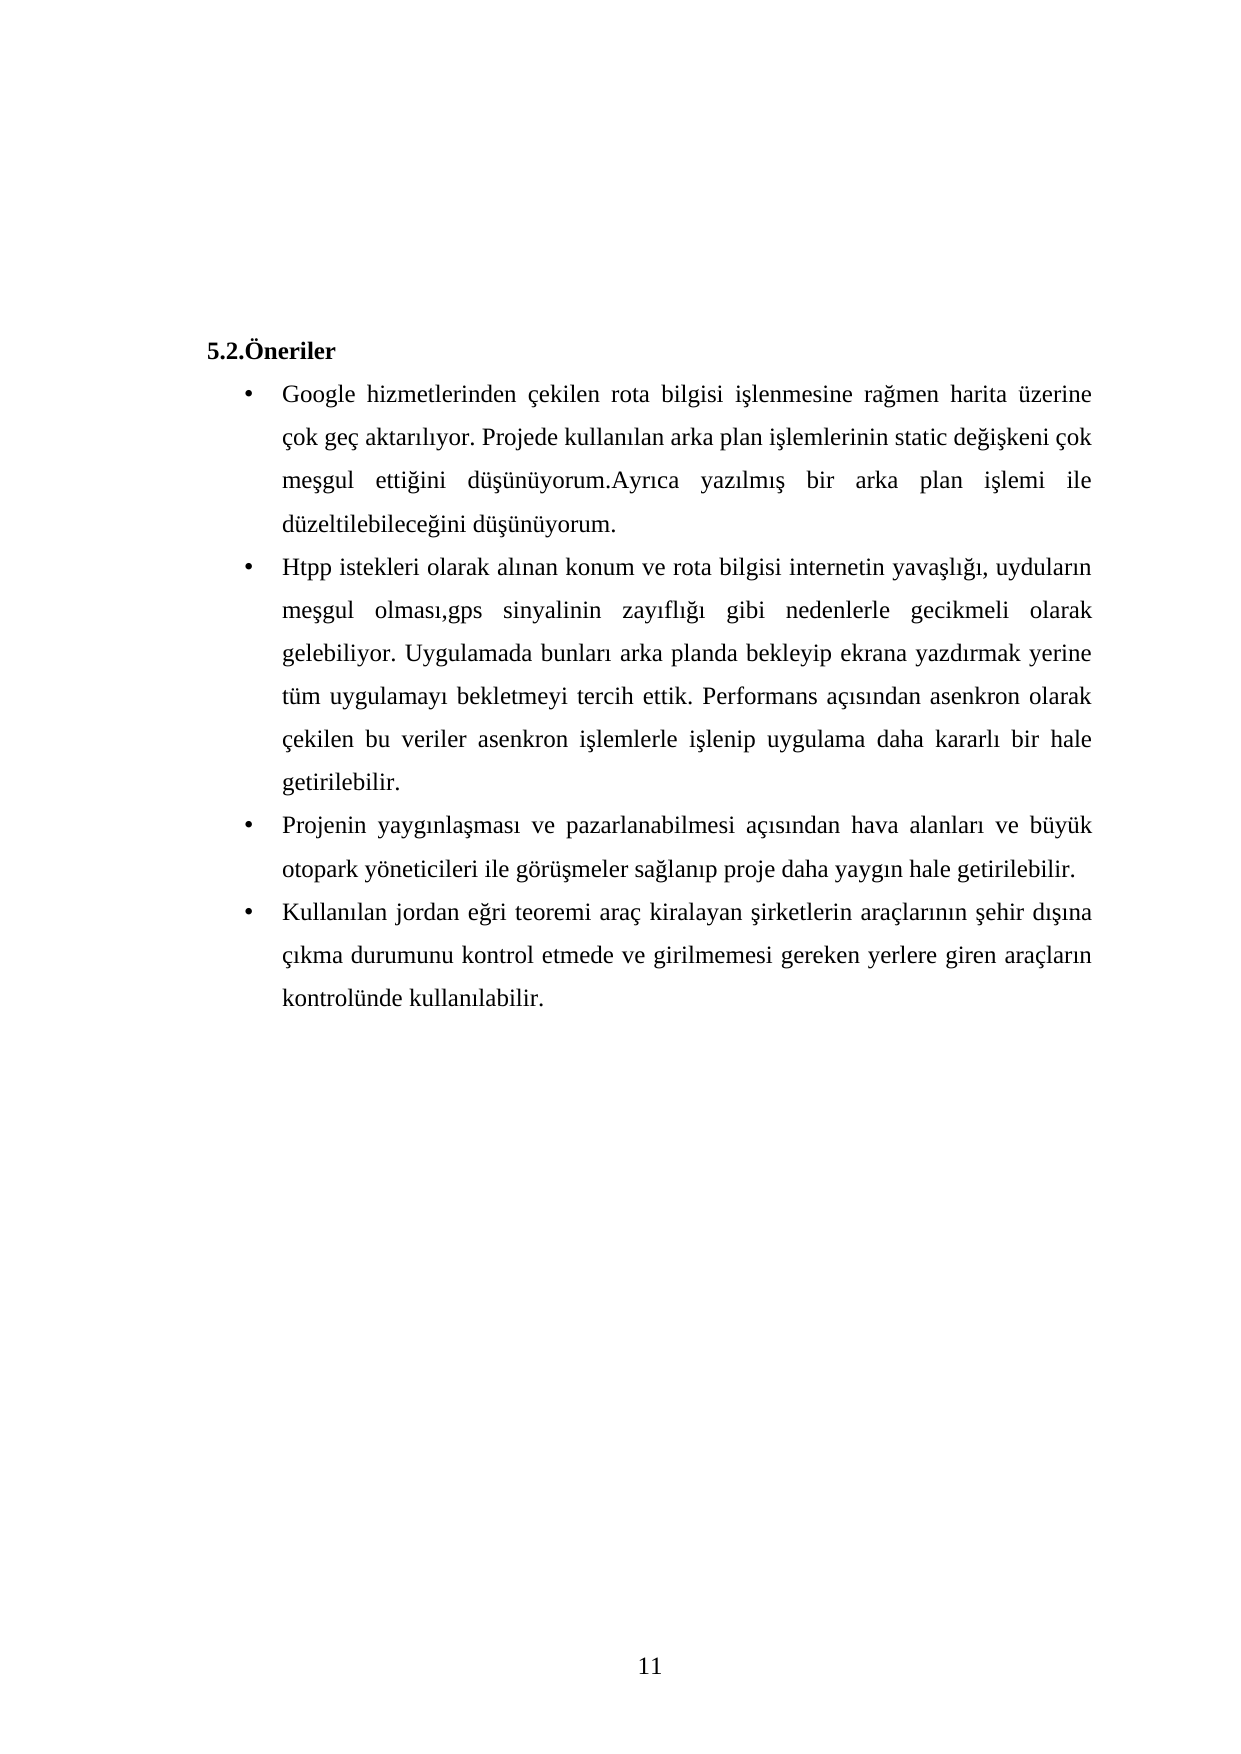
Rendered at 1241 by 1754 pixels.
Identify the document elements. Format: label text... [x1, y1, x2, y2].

subtitle 5.2.Öneriler [207, 336, 1092, 365]
list Kullanılan jordan eğri teoremi araç kiralayan şirketlerin araçlarının şehir dışına çıkma durumunu kontrol etmede ve girilmemesi gereken yerlere giren araçların kontrolünde kullanılabilir. [244, 897, 1092, 1012]
list Google hizmetlerinden çekilen rota bilgisi işlenmesine rağmen harita üzerine çok geç aktarılıyor. Projede kullanılan arka plan işlemlerinin static değişkeni çok meşgul ettiğini düşünüyorum.Ayrıca yazılmış bir arka plan işlemi ile düzeltilebileceğini düşünüyorum. [244, 379, 1092, 537]
list Htpp istekleri olarak alınan konum ve rota bilgisi internetin yavaşlığı, uyduların meşgul olması,gps sinyalinin zayıflığı gibi nedenlerle gecikmeli olarak gelebiliyor. Uygulamada bunları arka planda bekleyip ekrana yazdırmak yerine tüm uygulamayı bekletmeyi tercih ettik. Performans açısından asenkron olarak çekilen bu veriler asenkron işlemlerle işlenip uygulama daha kararlı bir hale getirilebilir. [244, 552, 1092, 796]
list Projenin yaygınlaşması ve pazarlanabilmesi açısından hava alanları ve büyük otopark yöneticileri ile görüşmeler sağlanıp proje daha yaygın hale getirilebilir. [244, 811, 1092, 882]
